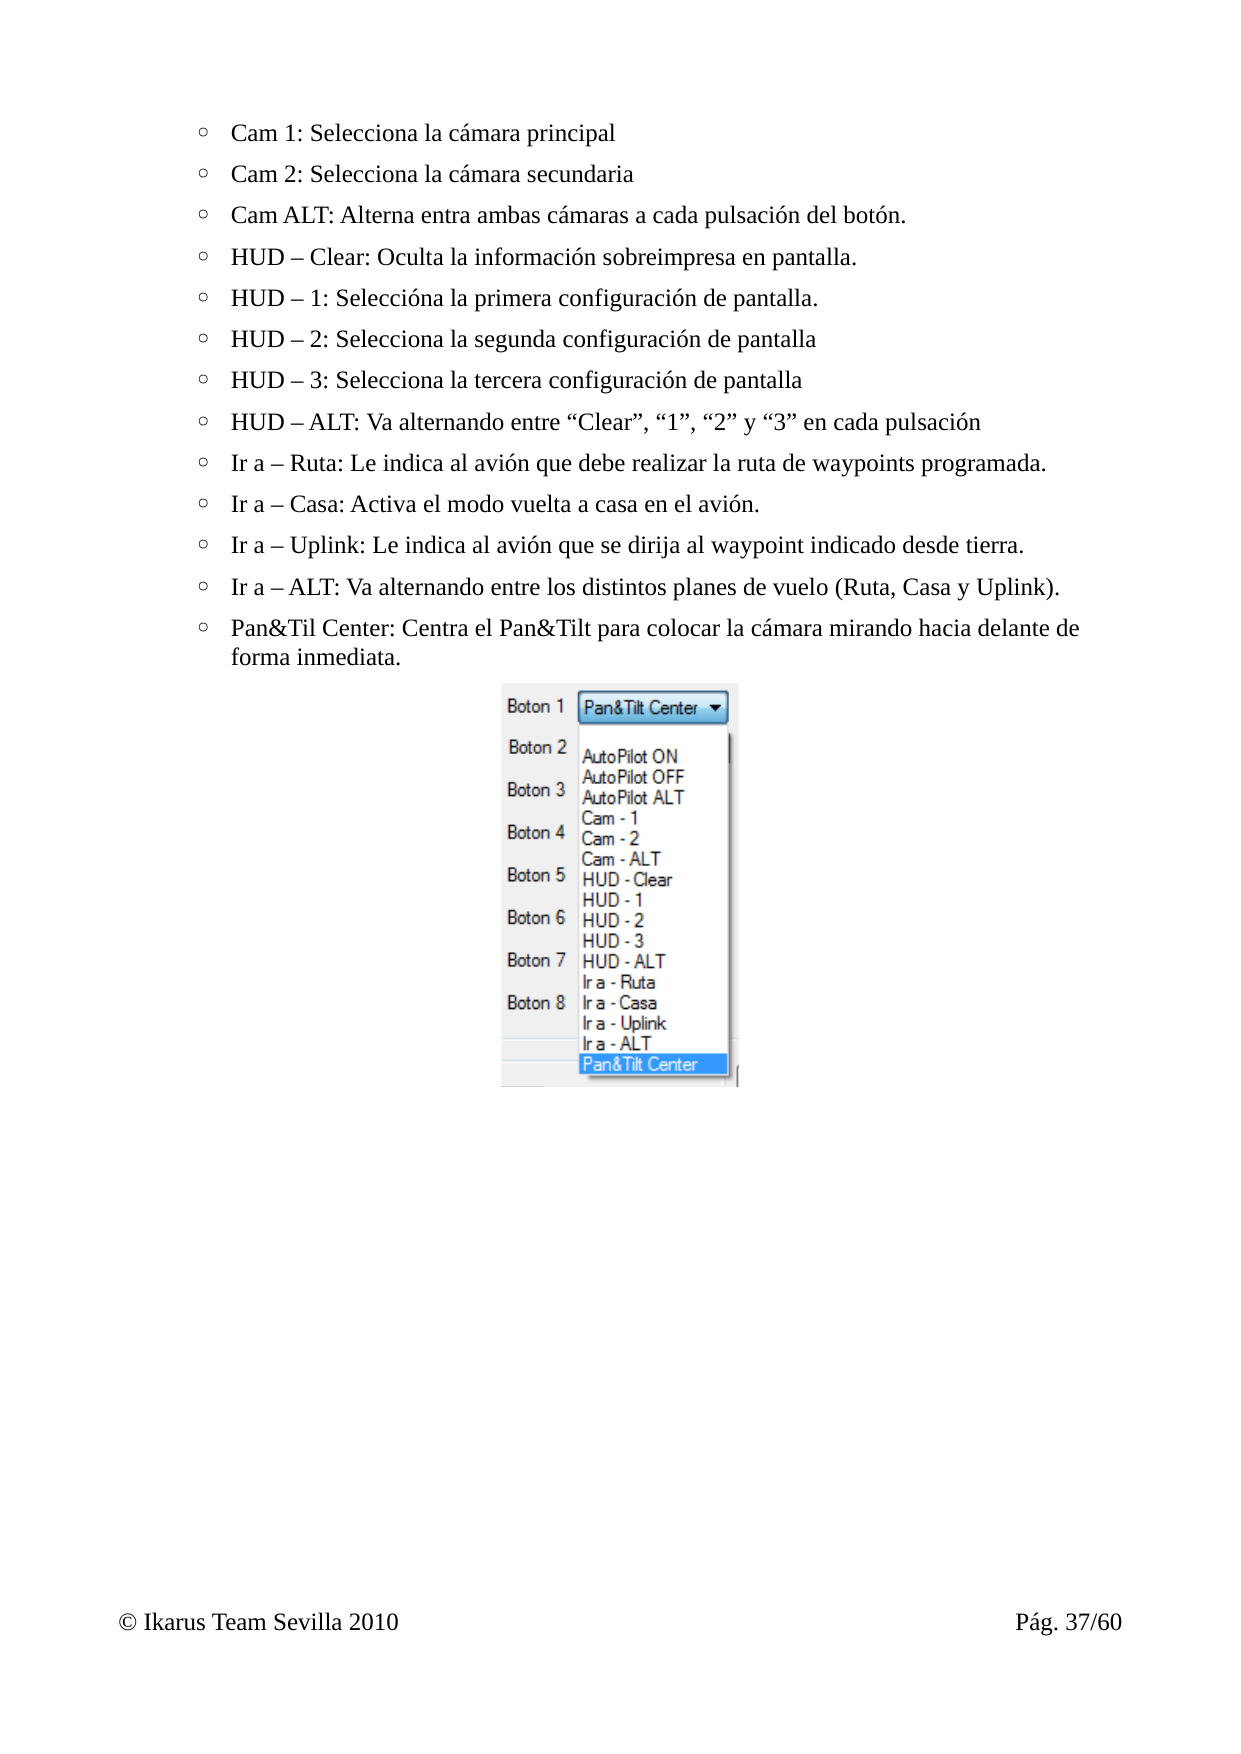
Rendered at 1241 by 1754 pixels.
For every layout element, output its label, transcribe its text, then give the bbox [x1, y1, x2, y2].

list Pan&Til Center: Centra el Pan&Tilt para colocar la cámara mirando hacia delante de forma inmediata. [193, 613, 1122, 671]
list HUD – 2: Selecciona la segunda configuración de pantalla [193, 324, 1122, 353]
list Ir a – Uplink: Le indica al avión que se dirija al waypoint indicado desde tierra. [193, 531, 1122, 559]
list Cam 1: Selecciona la cámara principal [193, 118, 1122, 147]
list Cam ALT: Alterna entra ambas cámaras a cada pulsación del botón. [193, 201, 1122, 229]
list Ir a – Casa: Activa el modo vuelta a casa en el avión. [193, 489, 1122, 518]
list HUD – 1: Seleccióna la primera configuración de pantalla. [193, 283, 1122, 312]
list Ir a – Ruta: Le indica al avión que debe realizar la ruta de waypoints programada. [193, 448, 1122, 477]
list Ir a – ALT: Va alternando entre los distintos planes de vuelo (Ruta, Casa y Uplink). [193, 572, 1122, 601]
list Cam 2: Selecciona la cámara secundaria [193, 159, 1122, 188]
list HUD – Clear: Oculta la información sobreimpresa en pantalla. [193, 242, 1122, 271]
list HUD – ALT: Va alternando entre “Clear”, “1”, “2” y “3” en cada pulsación [193, 407, 1122, 436]
list HUD – 3: Selecciona la tercera configuración de pantalla [193, 366, 1122, 394]
